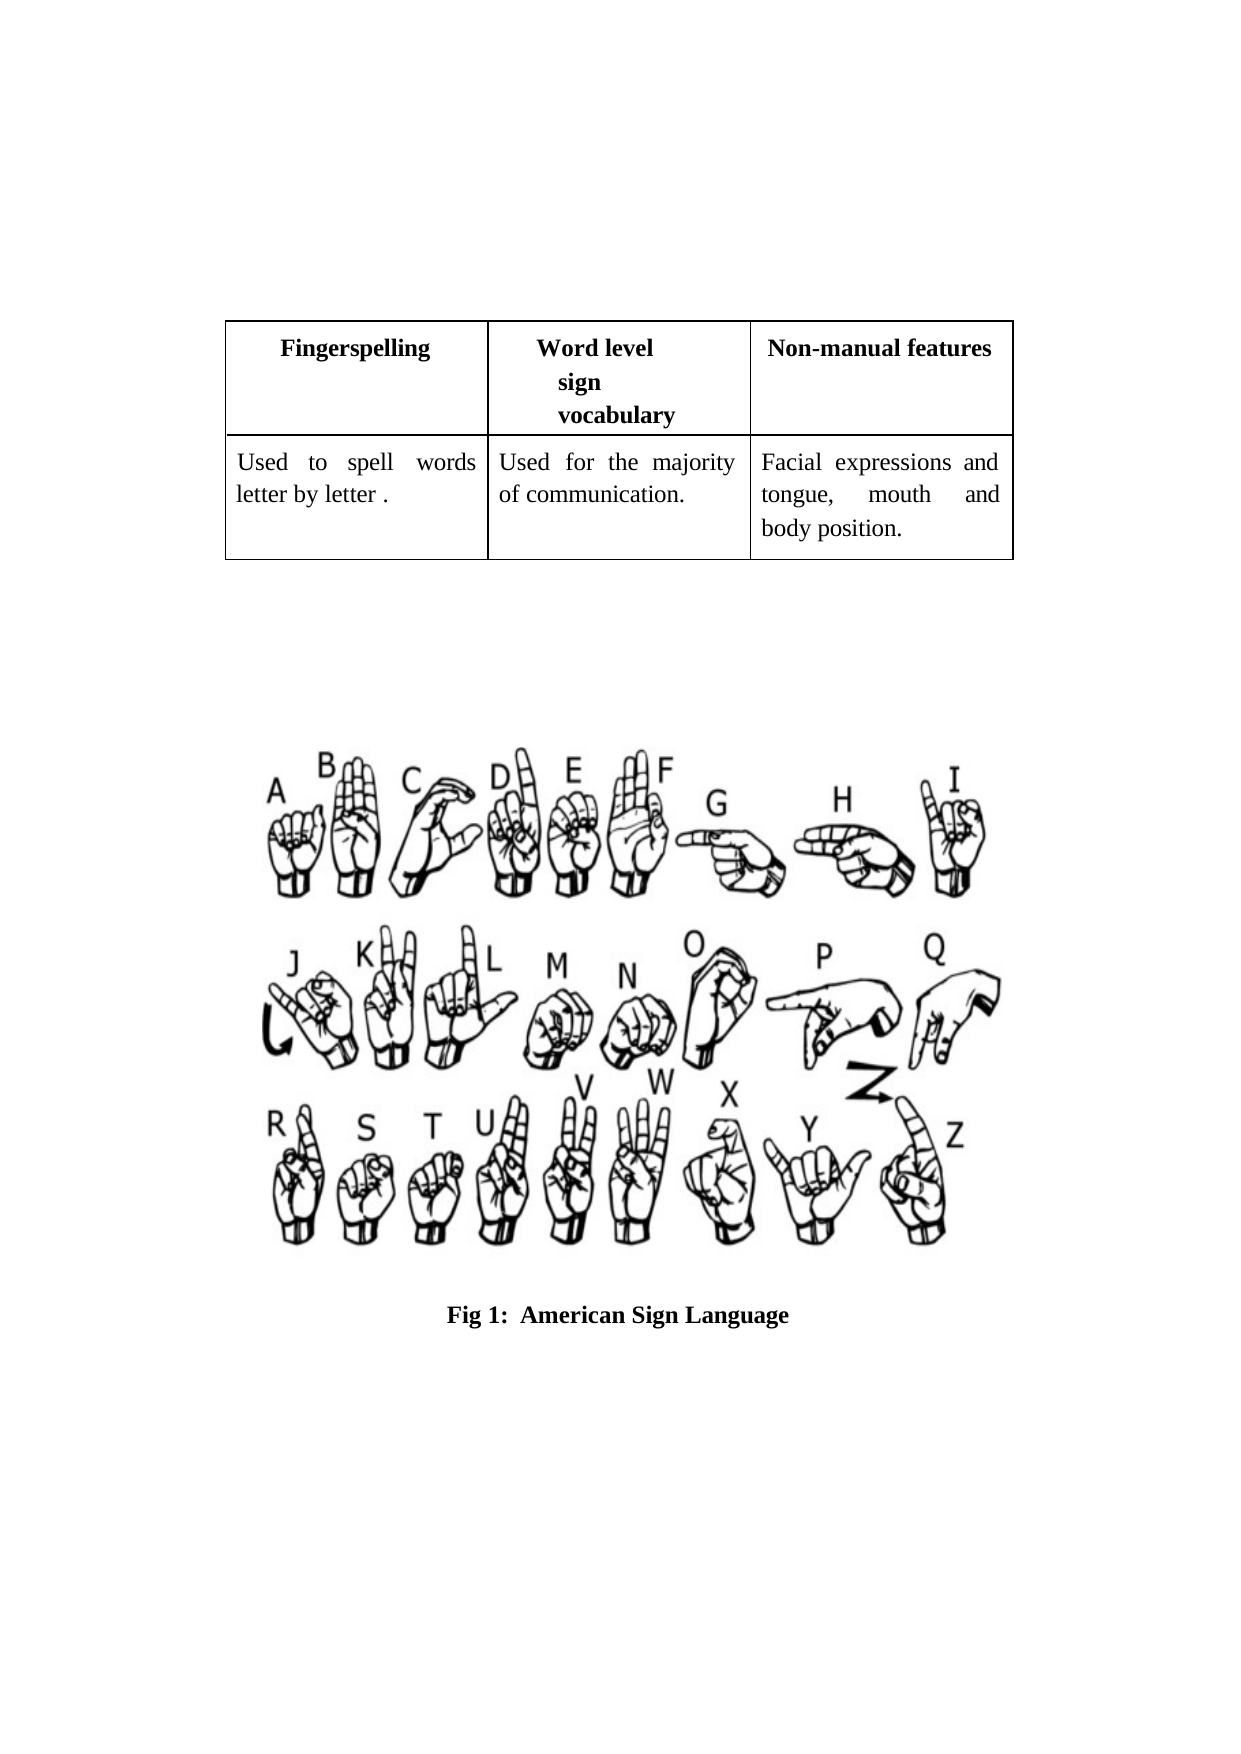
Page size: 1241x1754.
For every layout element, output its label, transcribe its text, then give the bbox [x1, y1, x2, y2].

picture [261, 747, 1003, 1259]
table_cell [404, 511, 487, 559]
table_cell letter by letter . [226, 477, 404, 511]
table_cell [404, 477, 487, 511]
table_cell Facial expressions and [751, 436, 1012, 477]
table_cell [226, 511, 404, 559]
table_cell body position. [751, 511, 1012, 559]
table_cell tongue, mouth and [751, 477, 1012, 511]
table_cell Used for the majority [489, 436, 750, 477]
table_cell [489, 511, 750, 559]
table_header Word level sign vocabulary [489, 322, 750, 434]
table_cell words [404, 436, 487, 477]
table_header Fingerspelling [226, 322, 487, 434]
table_cell of communication. [489, 477, 750, 511]
table_cell Used to spell [226, 435, 404, 477]
text Fig 1: American Sign Language [276, 1301, 960, 1329]
table_header Non-manual features [751, 322, 1012, 434]
